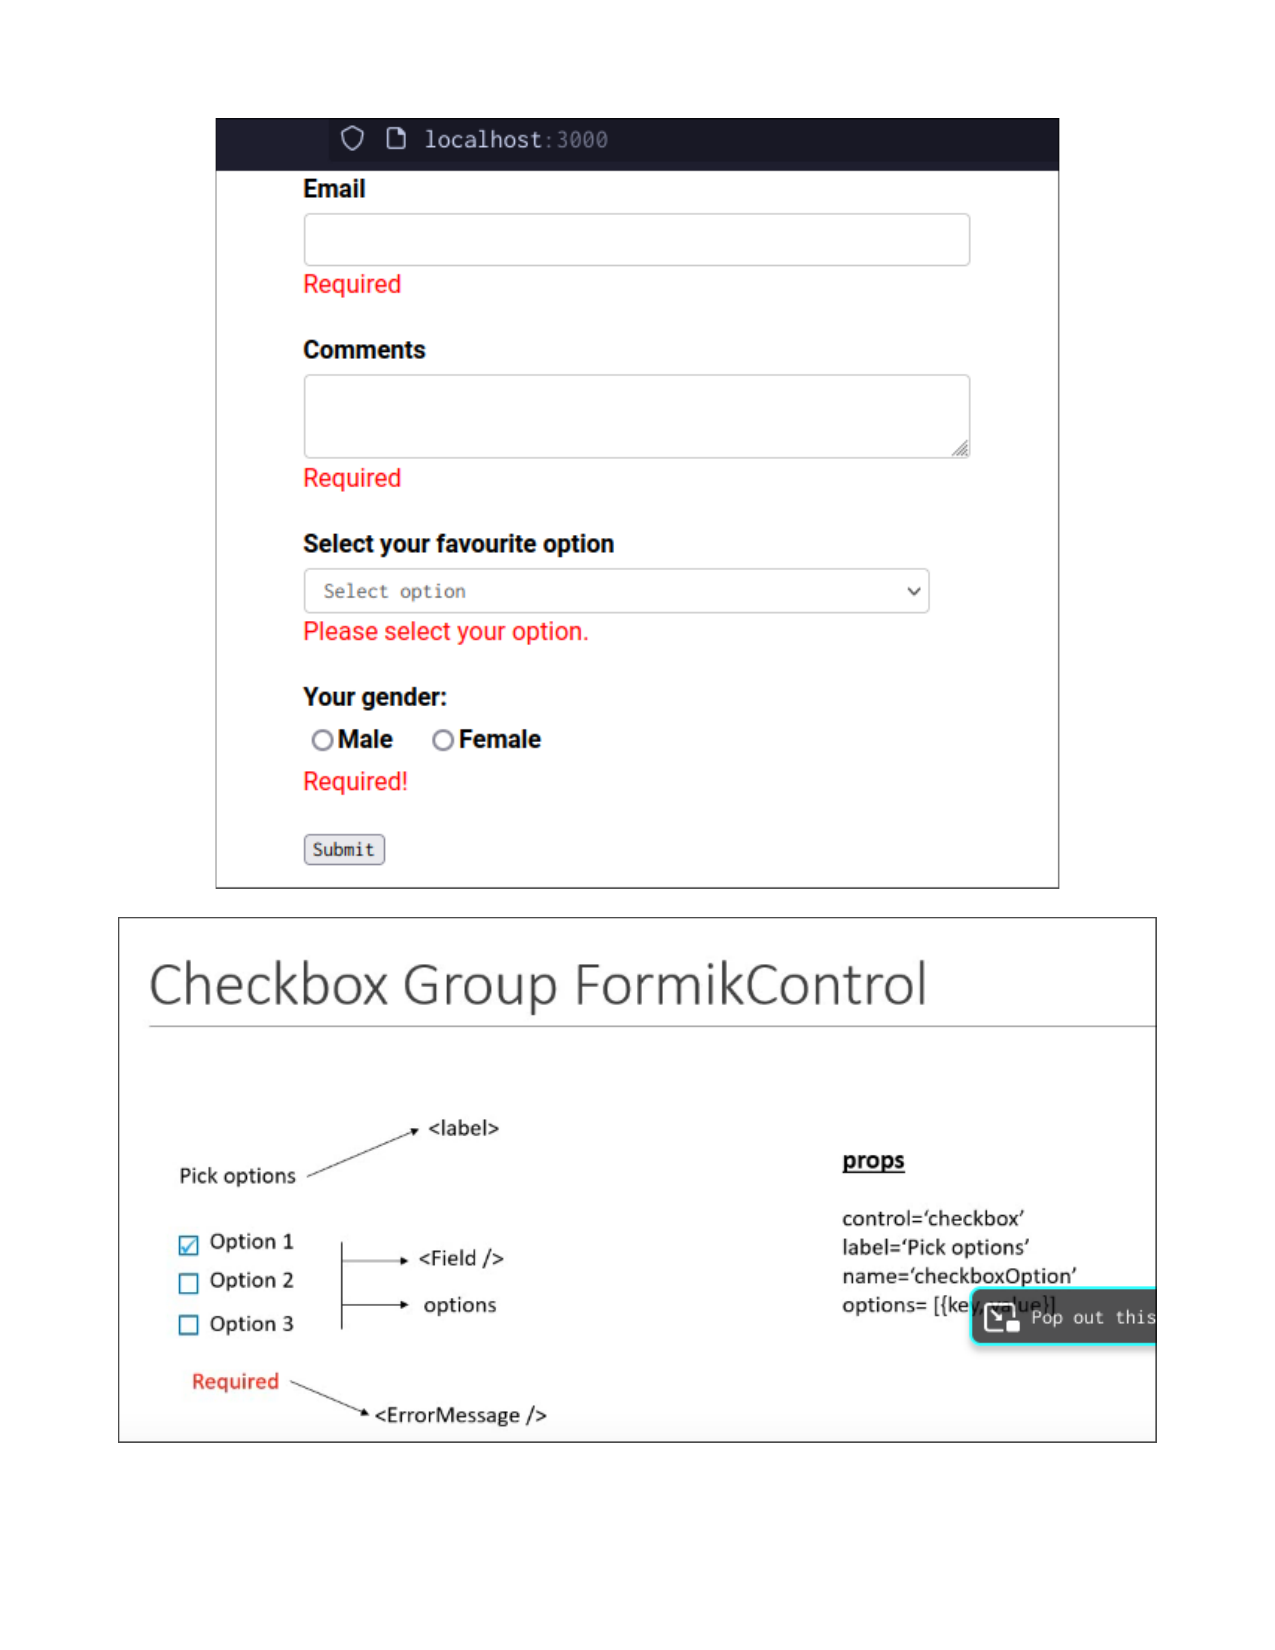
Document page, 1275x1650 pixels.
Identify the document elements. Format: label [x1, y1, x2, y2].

picture [215, 118, 1060, 889]
picture [118, 917, 1157, 1443]
